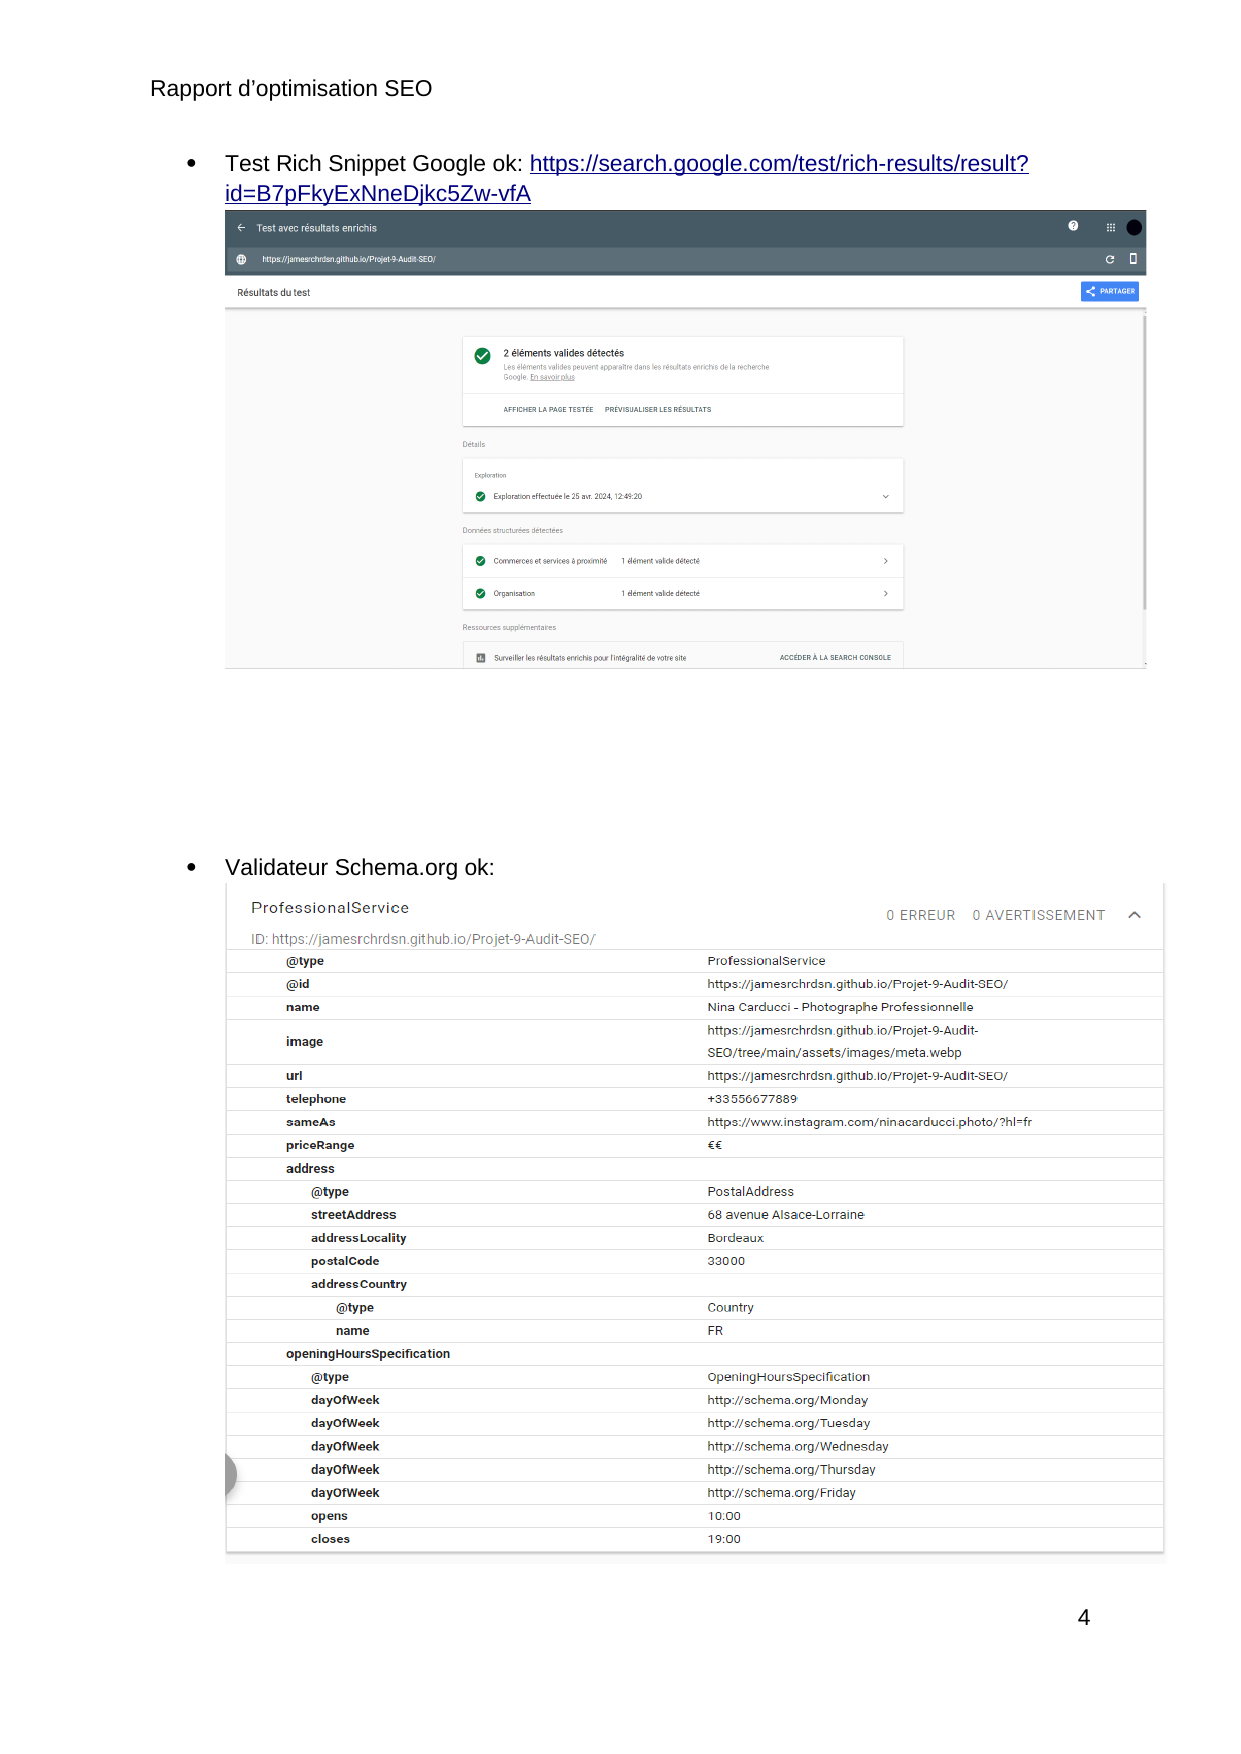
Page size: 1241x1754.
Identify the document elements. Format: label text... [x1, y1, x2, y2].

list Validateur Schema.org ok: [187, 854, 1090, 1563]
list Test Rich Snippet Google ok: https://search.google.com/test/rich-results/result?id=B7pFkyExNneDjkc5Zw-vfA [187, 150, 1090, 668]
